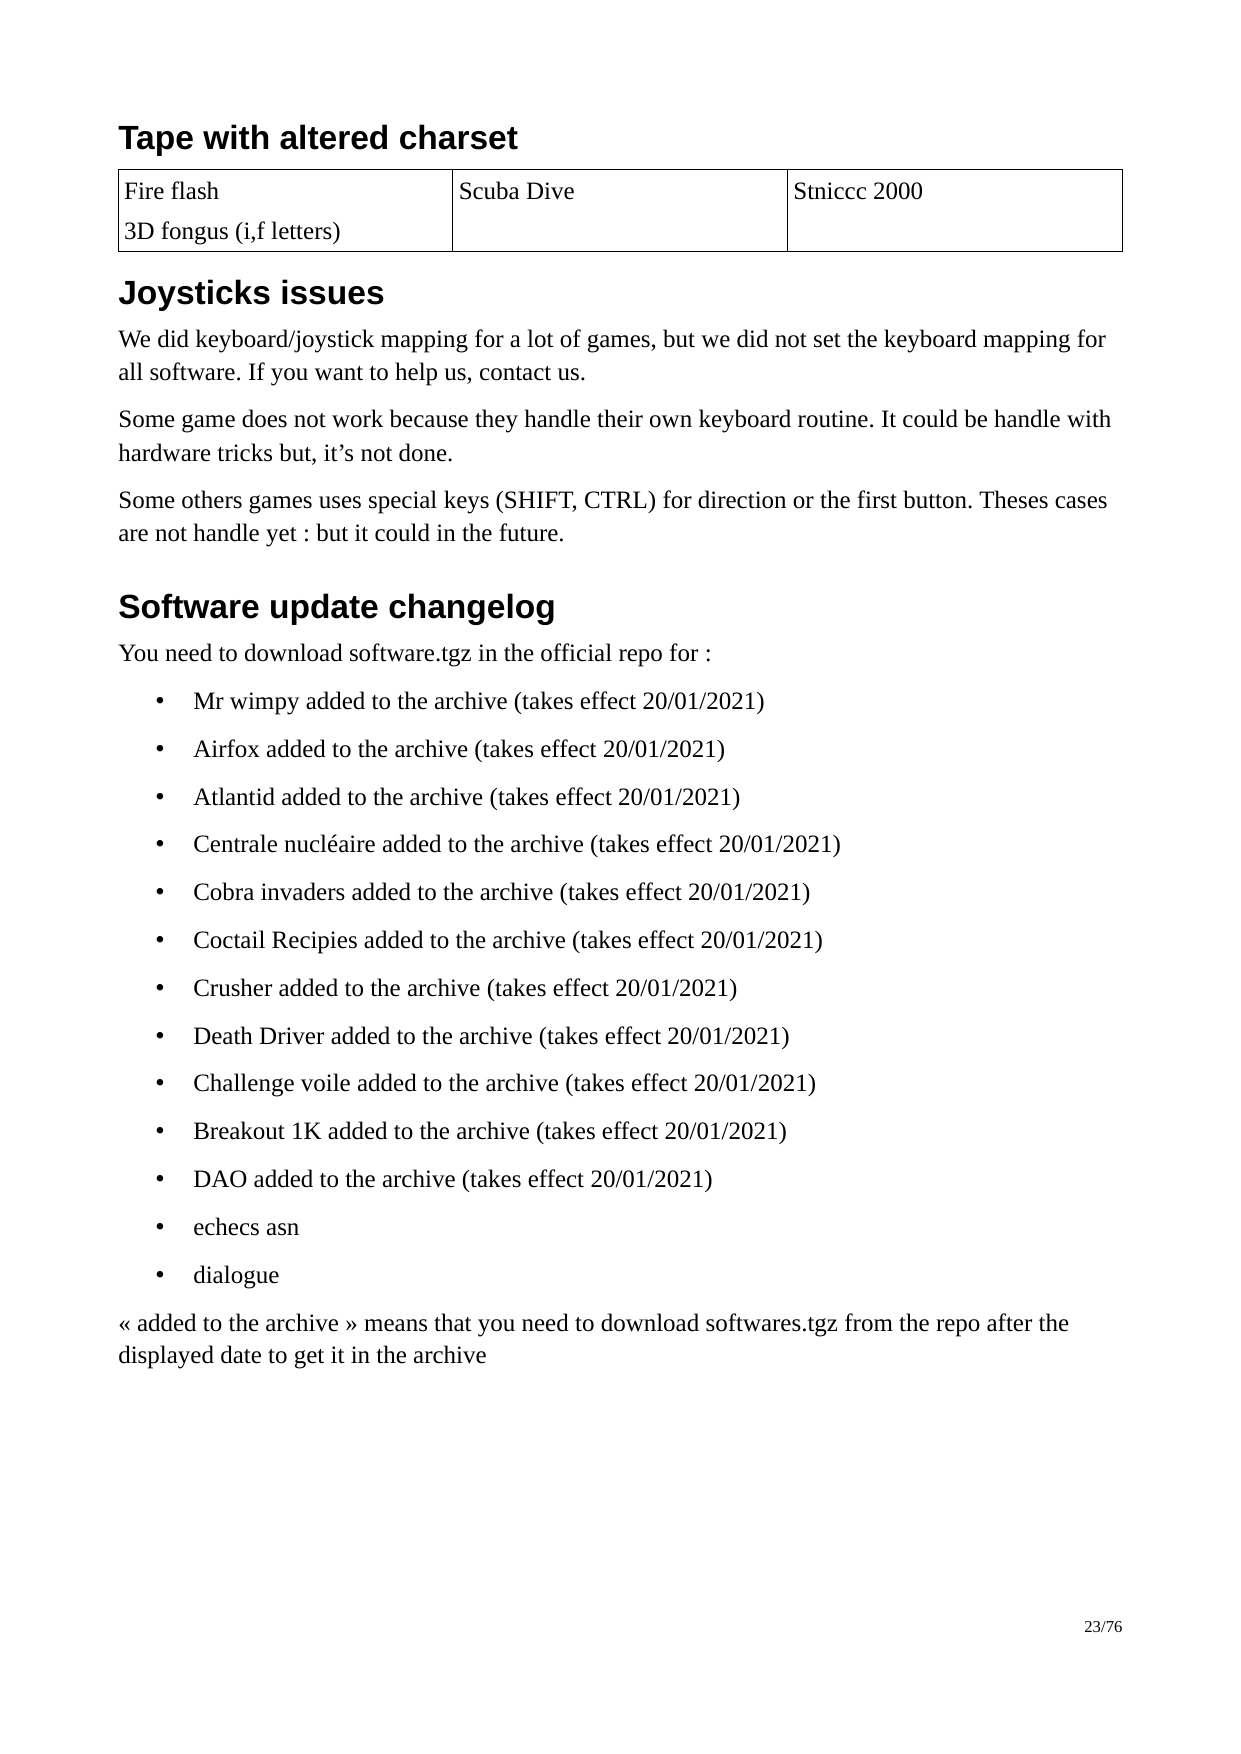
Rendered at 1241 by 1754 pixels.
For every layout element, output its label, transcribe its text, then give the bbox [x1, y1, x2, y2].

list Mr wimpy added to the archive (takes effect 20/01/2021) [156, 686, 1122, 715]
text Some others games uses special keys (SHIFT, CTRL) for direction or the first button. Theses cases are not handle yet : but it could in the future. [118, 485, 1122, 547]
list Breakout 1K added to the archive (takes effect 20/01/2021) [156, 1116, 1122, 1145]
subtitle Joysticks issues [118, 273, 1122, 311]
list DAO added to the archive (takes effect 20/01/2021) [156, 1164, 1122, 1193]
text « added to the archive » means that you need to download softwares.tgz from the repo after the displayed date to get it in the archive [118, 1308, 1122, 1369]
list Challenge voile added to the archive (takes effect 20/01/2021) [156, 1068, 1122, 1097]
table_header Stniccc 2000 [788, 170, 1122, 211]
list echecs asn [156, 1212, 1122, 1241]
list Crusher added to the archive (takes effect 20/01/2021) [156, 973, 1122, 1002]
table_header Scuba Dive [453, 170, 787, 211]
list Centrale nucléaire added to the archive (takes effect 20/01/2021) [156, 829, 1122, 858]
list Cobra invaders added to the archive (takes effect 20/01/2021) [156, 877, 1122, 906]
list dialogue [156, 1260, 1122, 1288]
table_header Fire flash [119, 170, 452, 211]
table_cell [453, 211, 787, 251]
table_cell [788, 211, 1122, 251]
text You need to download software.tgz in the official repo for : [118, 638, 1122, 667]
list Airfox added to the archive (takes effect 20/01/2021) [156, 734, 1122, 763]
subtitle Software update changelog [118, 587, 1122, 626]
list Coctail Recipies added to the archive (takes effect 20/01/2021) [156, 925, 1122, 954]
table_cell 3D fongus (i,f letters) [119, 211, 452, 251]
text Some game does not work because they handle their own keyboard routine. It could be handle with hardware tricks but, it’s not done. [118, 404, 1122, 466]
text We did keyboard/joystick mapping for a lot of games, but we did not set the keyboard mapping for all software. If you want to help us, contact us. [118, 324, 1122, 386]
list Death Driver added to the archive (takes effect 20/01/2021) [156, 1021, 1122, 1049]
subtitle Tape with altered charset [118, 118, 1122, 157]
list Atlantid added to the archive (takes effect 20/01/2021) [156, 782, 1122, 810]
